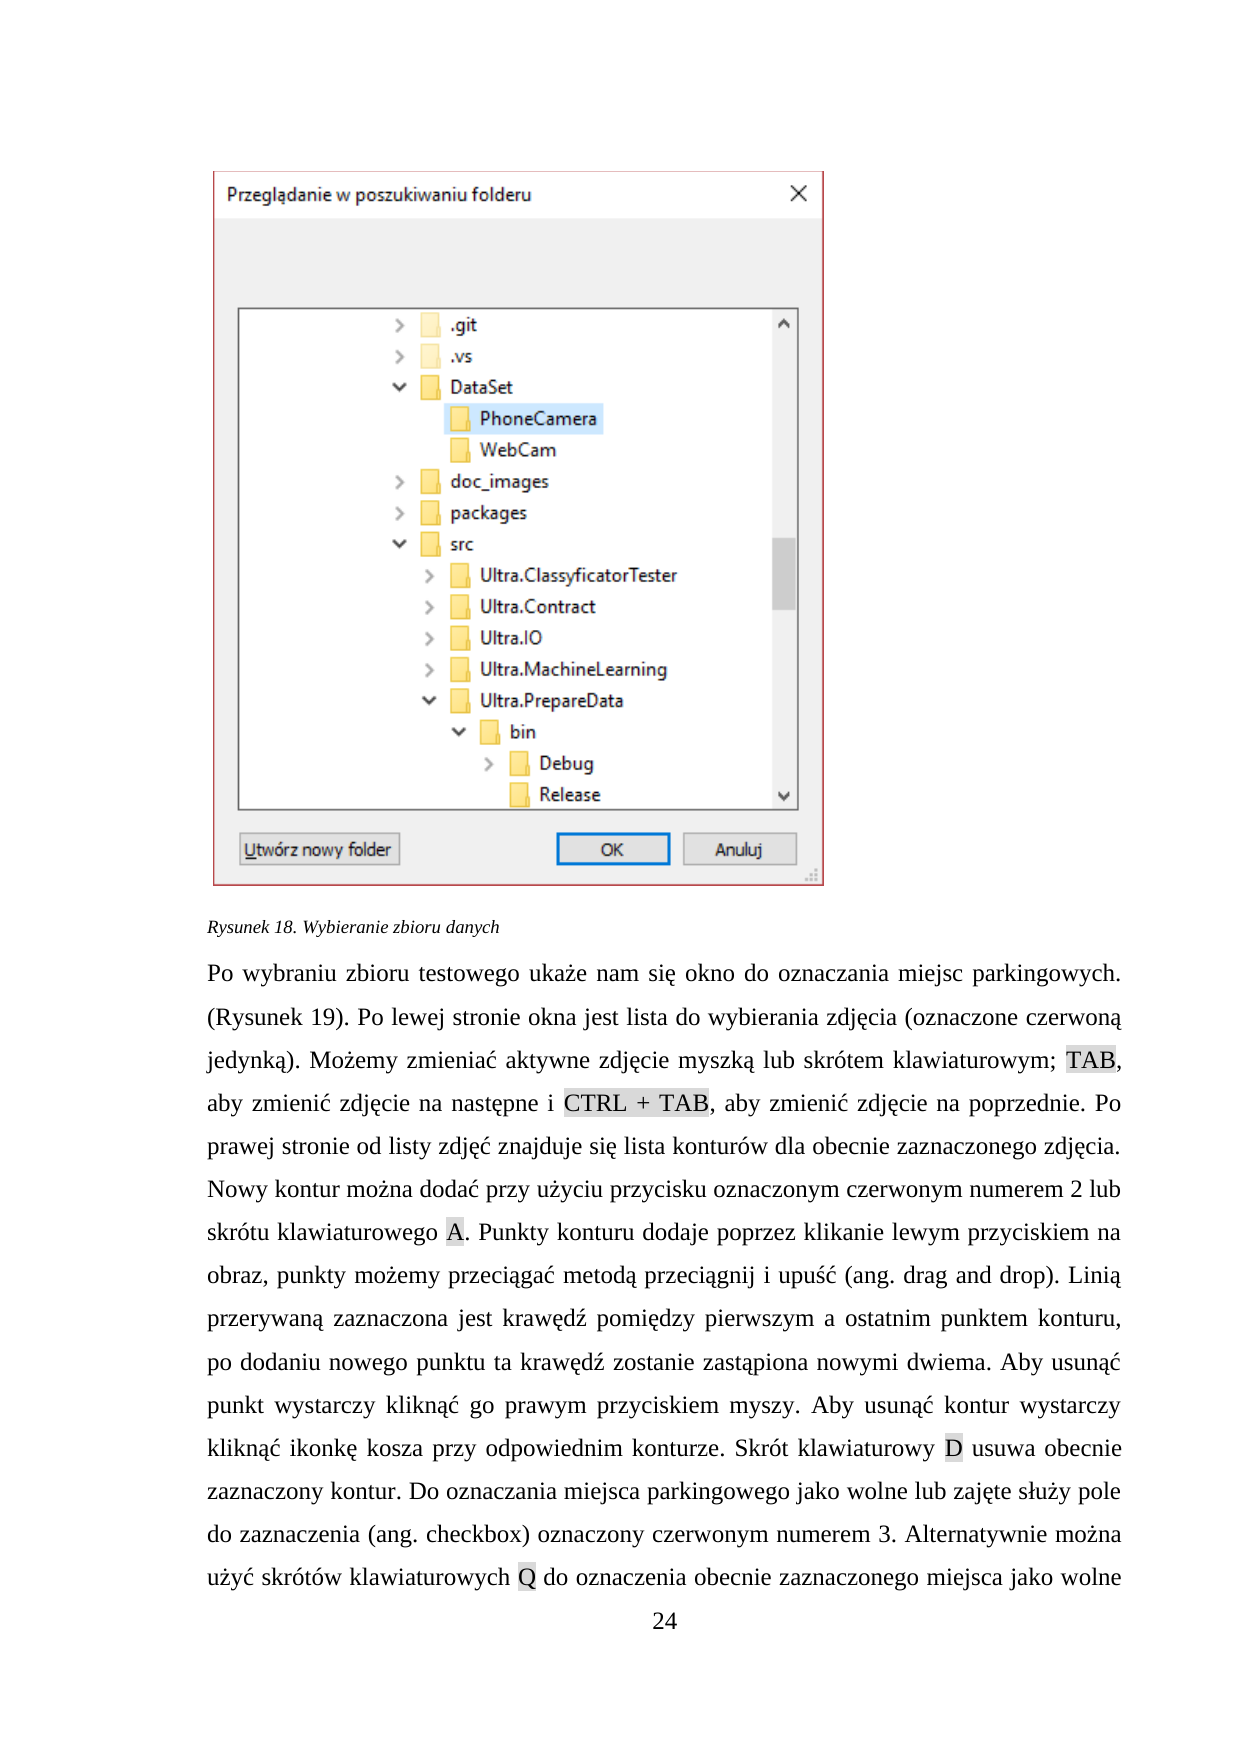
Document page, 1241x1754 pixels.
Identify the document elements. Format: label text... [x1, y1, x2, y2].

text Rysunek 18. Wybieranie zbioru danych [207, 916, 1122, 938]
text Po wybraniu zbioru testowego ukaże nam się okno do oznaczania miejsc parkingowych. (Rysunek 19). Po lewej stronie okna jest lista do wybierania zdjęcia (oznaczone czerwoną jedynką). Możemy zmieniać aktywne zdjęcie myszką lub skrótem klawiaturowym; TAB, aby zmienić zdjęcie na następne i CTRL + TAB, aby zmienić zdjęcie na poprzednie. Po prawej stronie od listy zdjęć znajduje się lista konturów dla obecnie zaznaczonego zdjęcia. Nowy kontur można dodać przy użyciu przycisku oznaczonym czerwonym numerem 2 lub skrótu klawiaturowego A. Punkty konturu dodaje poprzez klikanie lewym przyciskiem na obraz, punkty możemy przeciągać metodą przeciągnij i upuść (ang. drag and drop). Linią przerywaną zaznaczona jest krawędź pomiędzy pierwszym a ostatnim punktem konturu, po dodaniu nowego punktu ta krawędź zostanie zastąpiona nowymi dwiema. Aby usunąć punkt wystarczy kliknąć go prawym przyciskiem myszy. Aby usunąć kontur wystarczy kliknąć ikonkę kosza przy odpowiednim konturze. Skrót klawiaturowy D usuwa obecnie zaznaczony kontur. Do oznaczania miejsca parkingowego jako wolne lub zajęte służy pole do zaznaczenia (ang. checkbox) oznaczony czerwonym numerem 3. Alternatywnie można użyć skrótów klawiaturowych Q do oznaczenia obecnie zaznaczonego miejsca jako wolne [207, 958, 1122, 1591]
